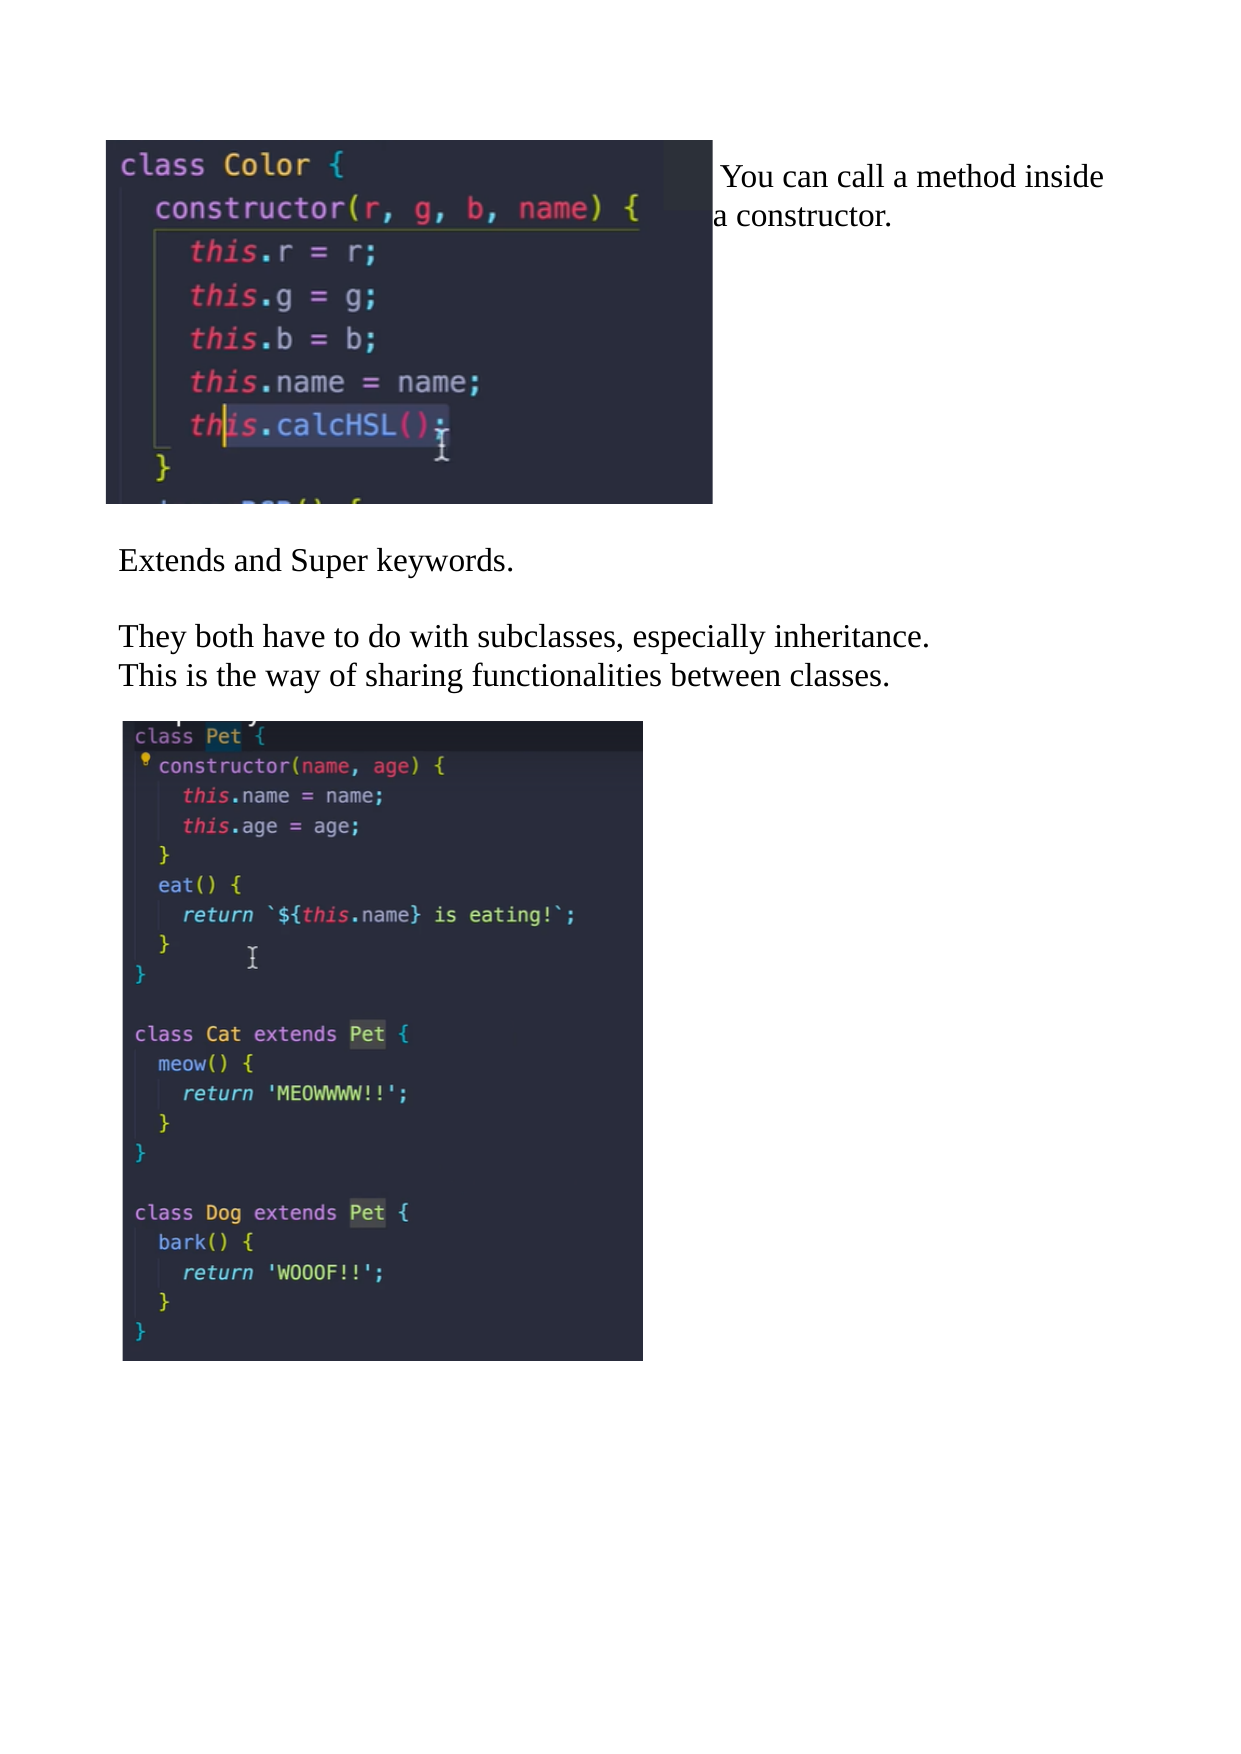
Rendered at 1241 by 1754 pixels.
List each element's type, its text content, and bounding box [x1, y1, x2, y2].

text This is the way of sharing functionalities between classes. [118, 655, 1122, 693]
text You can call a method inside a constructor. [713, 156, 1122, 233]
text Extends and Super keywords. [118, 540, 1122, 578]
picture [122, 721, 643, 1361]
picture [105, 140, 713, 504]
text They both have to do with subclasses, especially inheritance. [118, 616, 1122, 655]
